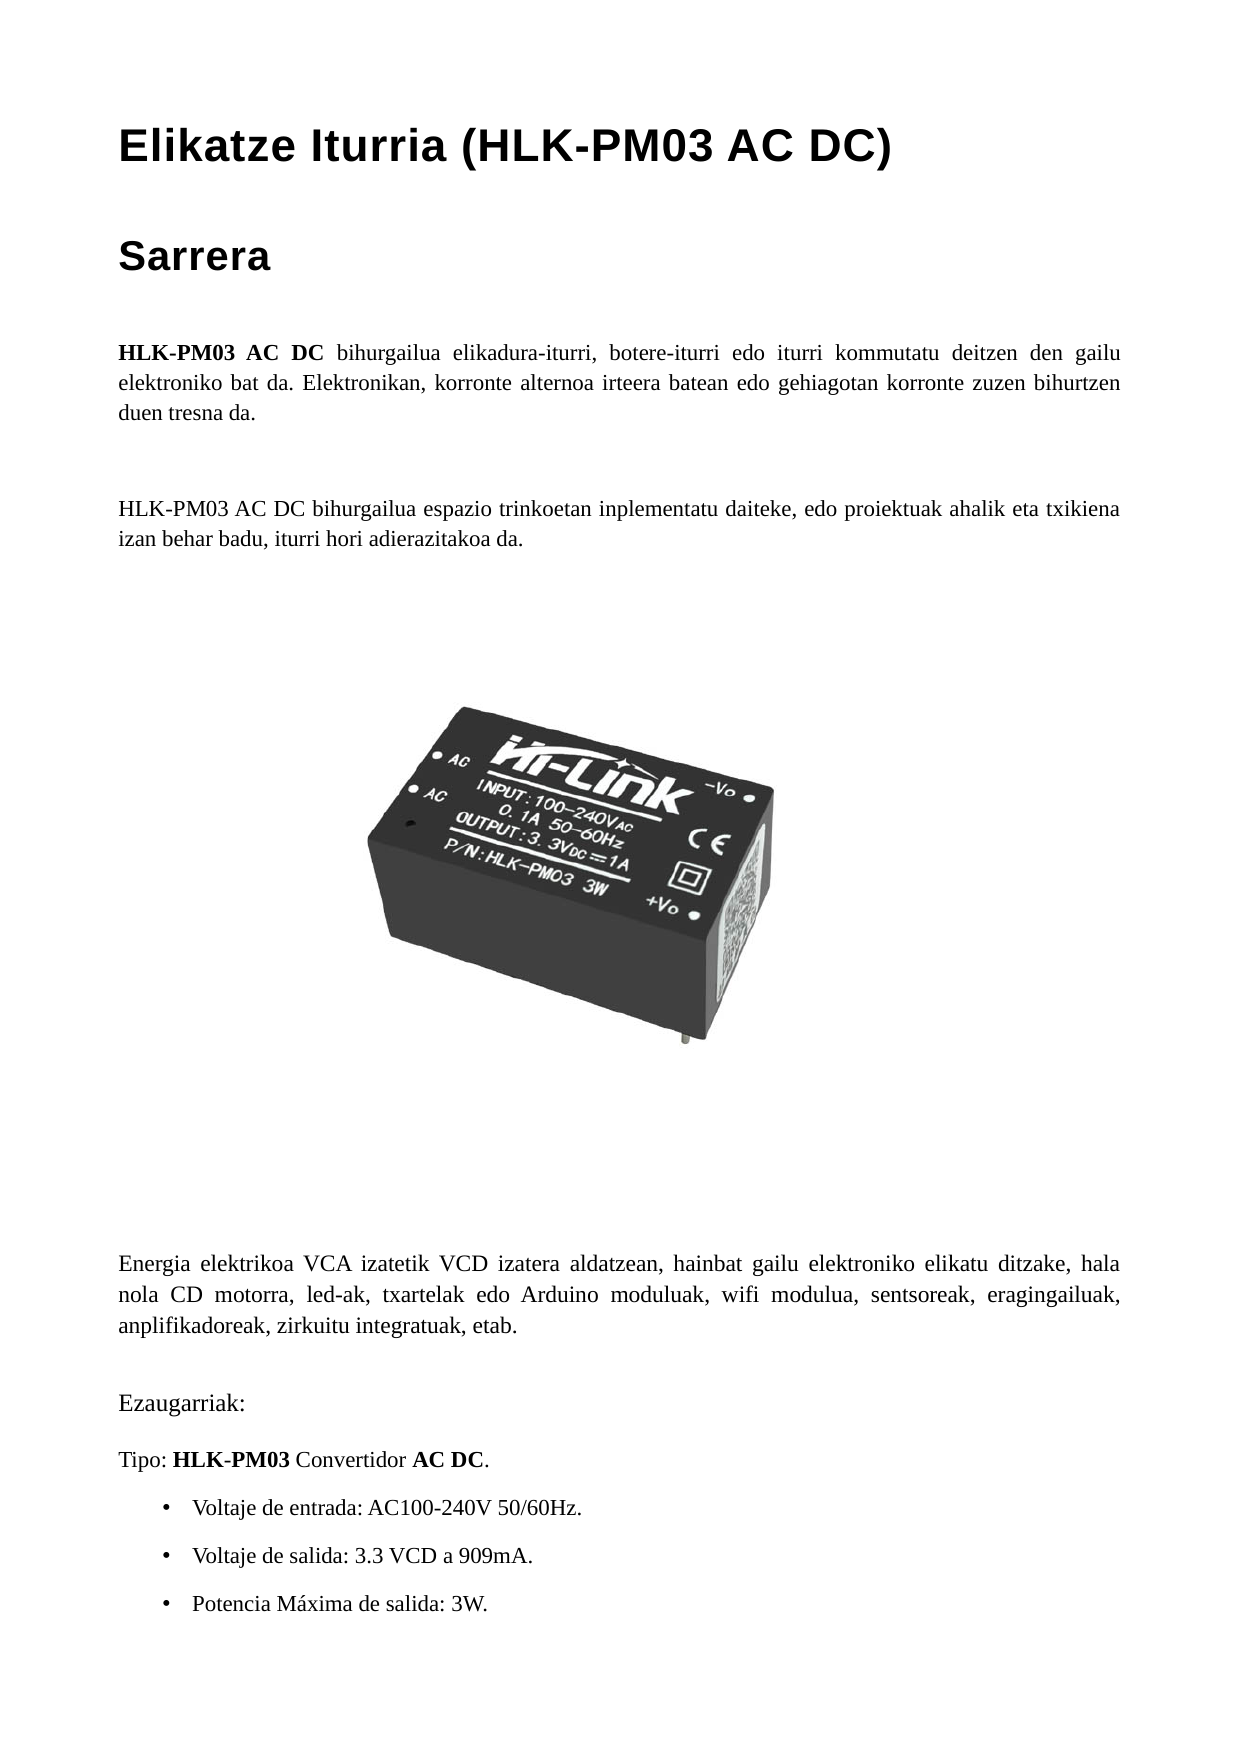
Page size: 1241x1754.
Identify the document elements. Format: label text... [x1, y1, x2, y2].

list Voltaje de entrada: AC100-240V 50/60Hz. [162, 1494, 1122, 1520]
text Tipo: HLK-PM03 Convertidor AC DC. [118, 1446, 1122, 1472]
picture [287, 597, 852, 1162]
subtitle Elikatze Iturria (HLK-PM03 AC DC) [118, 118, 1122, 171]
text HLK-PM03 AC DC bihurgailua elikadura-iturri, botere-iturri edo iturri kommutatu deitzen den gailu elektroniko bat da. Elektronikan, korronte alternoa irteera batean edo gehiagotan korronte zuzen bihurtzen duen tresna da. [118, 339, 1122, 426]
text Energia elektrikoa VCA izatetik VCD izatera aldatzean, hainbat gailu elektroniko elikatu ditzake, hala nola CD motorra, led-ak, txartelak edo Arduino moduluak, wifi modulua, sentsoreak, eragingailuak, anplifikadoreak, zirkuitu integratuak, etab. [118, 1189, 1122, 1338]
subtitle Sarrera [118, 231, 1122, 279]
text HLK-PM03 AC DC bihurgailua espazio trinkoetan inplementatu daiteke, edo proiektuak ahalik eta txikiena izan behar badu, iturri hori adierazitakoa da. [118, 495, 1122, 552]
list Voltaje de salida: 3.3 VCD a 909mA. [162, 1542, 1122, 1568]
list Potencia Máxima de salida: 3W. [162, 1590, 1122, 1616]
text Ezaugarriak: [118, 1388, 1122, 1417]
